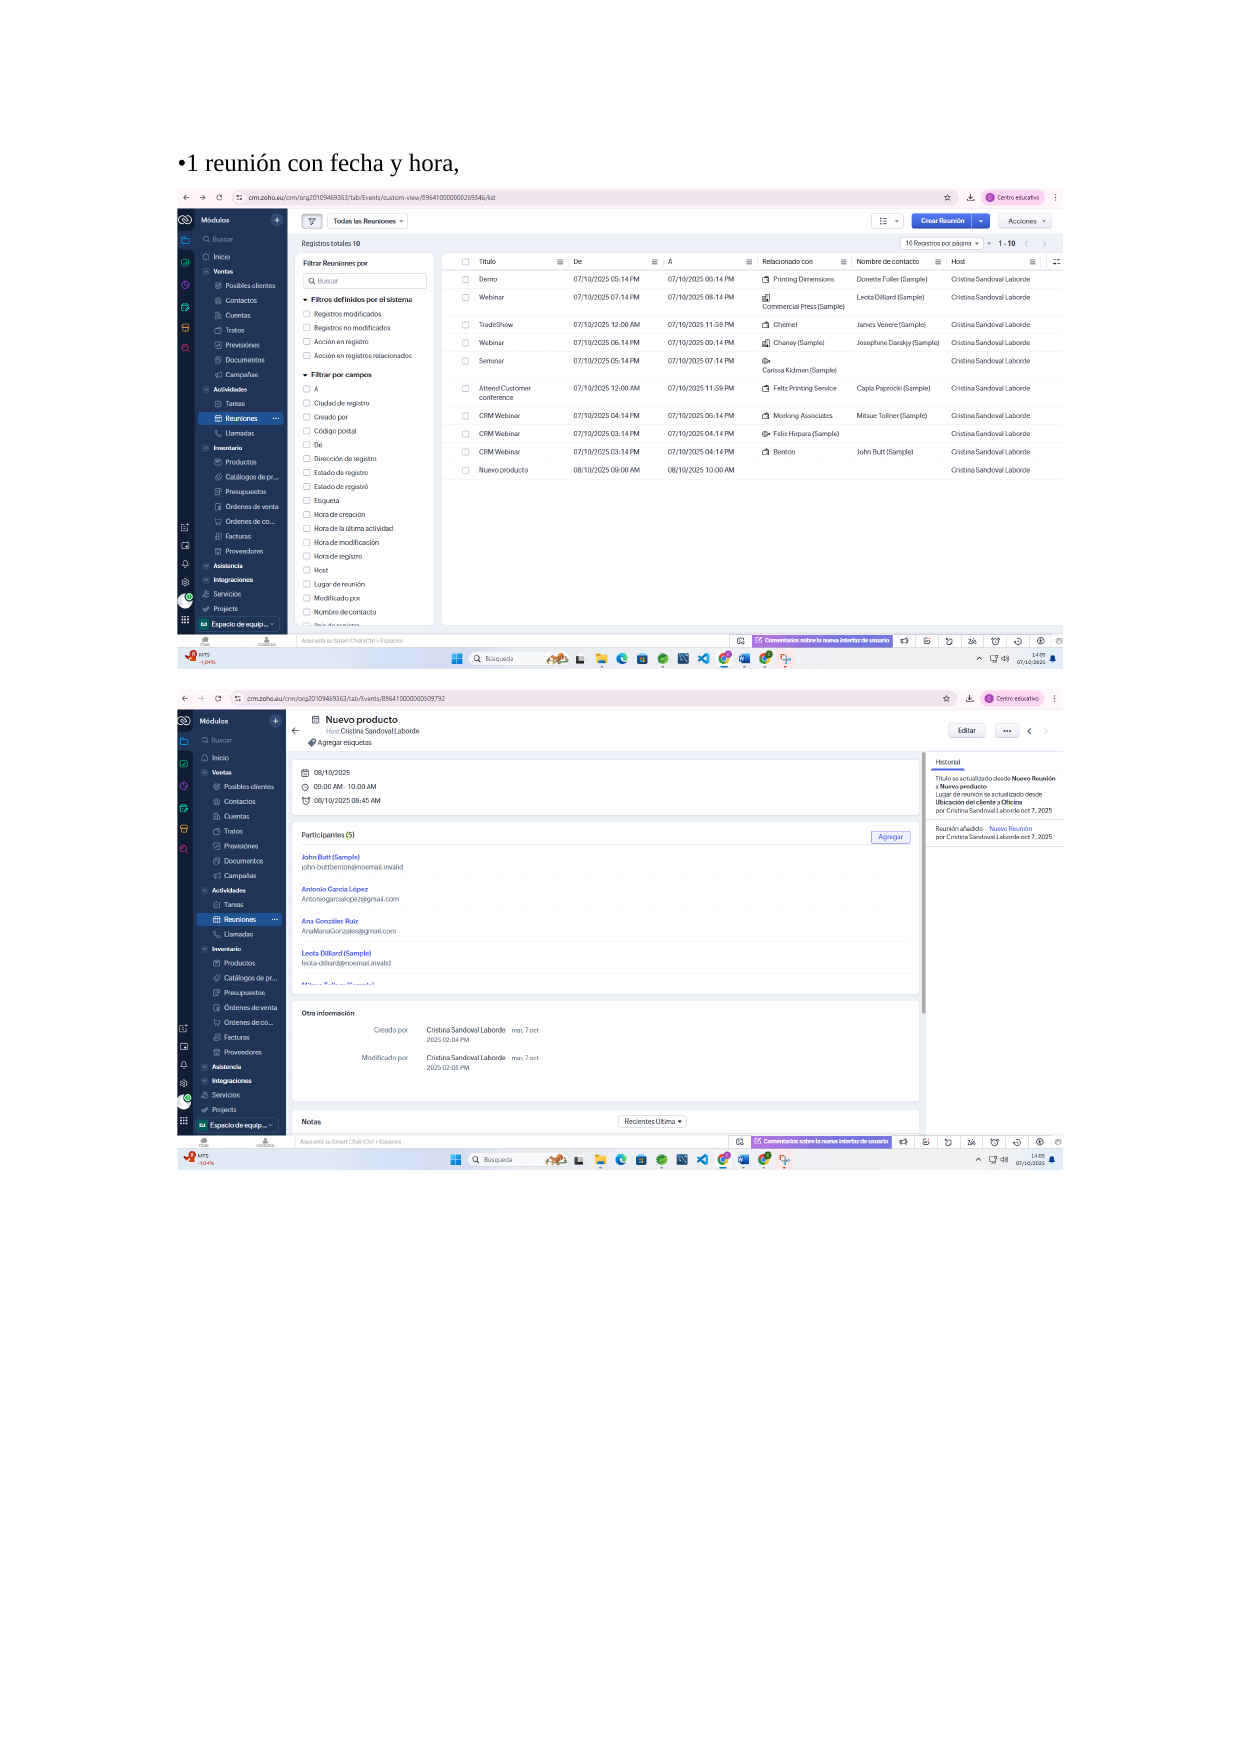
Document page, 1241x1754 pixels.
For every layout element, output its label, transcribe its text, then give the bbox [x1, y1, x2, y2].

subtitle •1 reunión con fecha y hora, [177, 148, 1063, 176]
